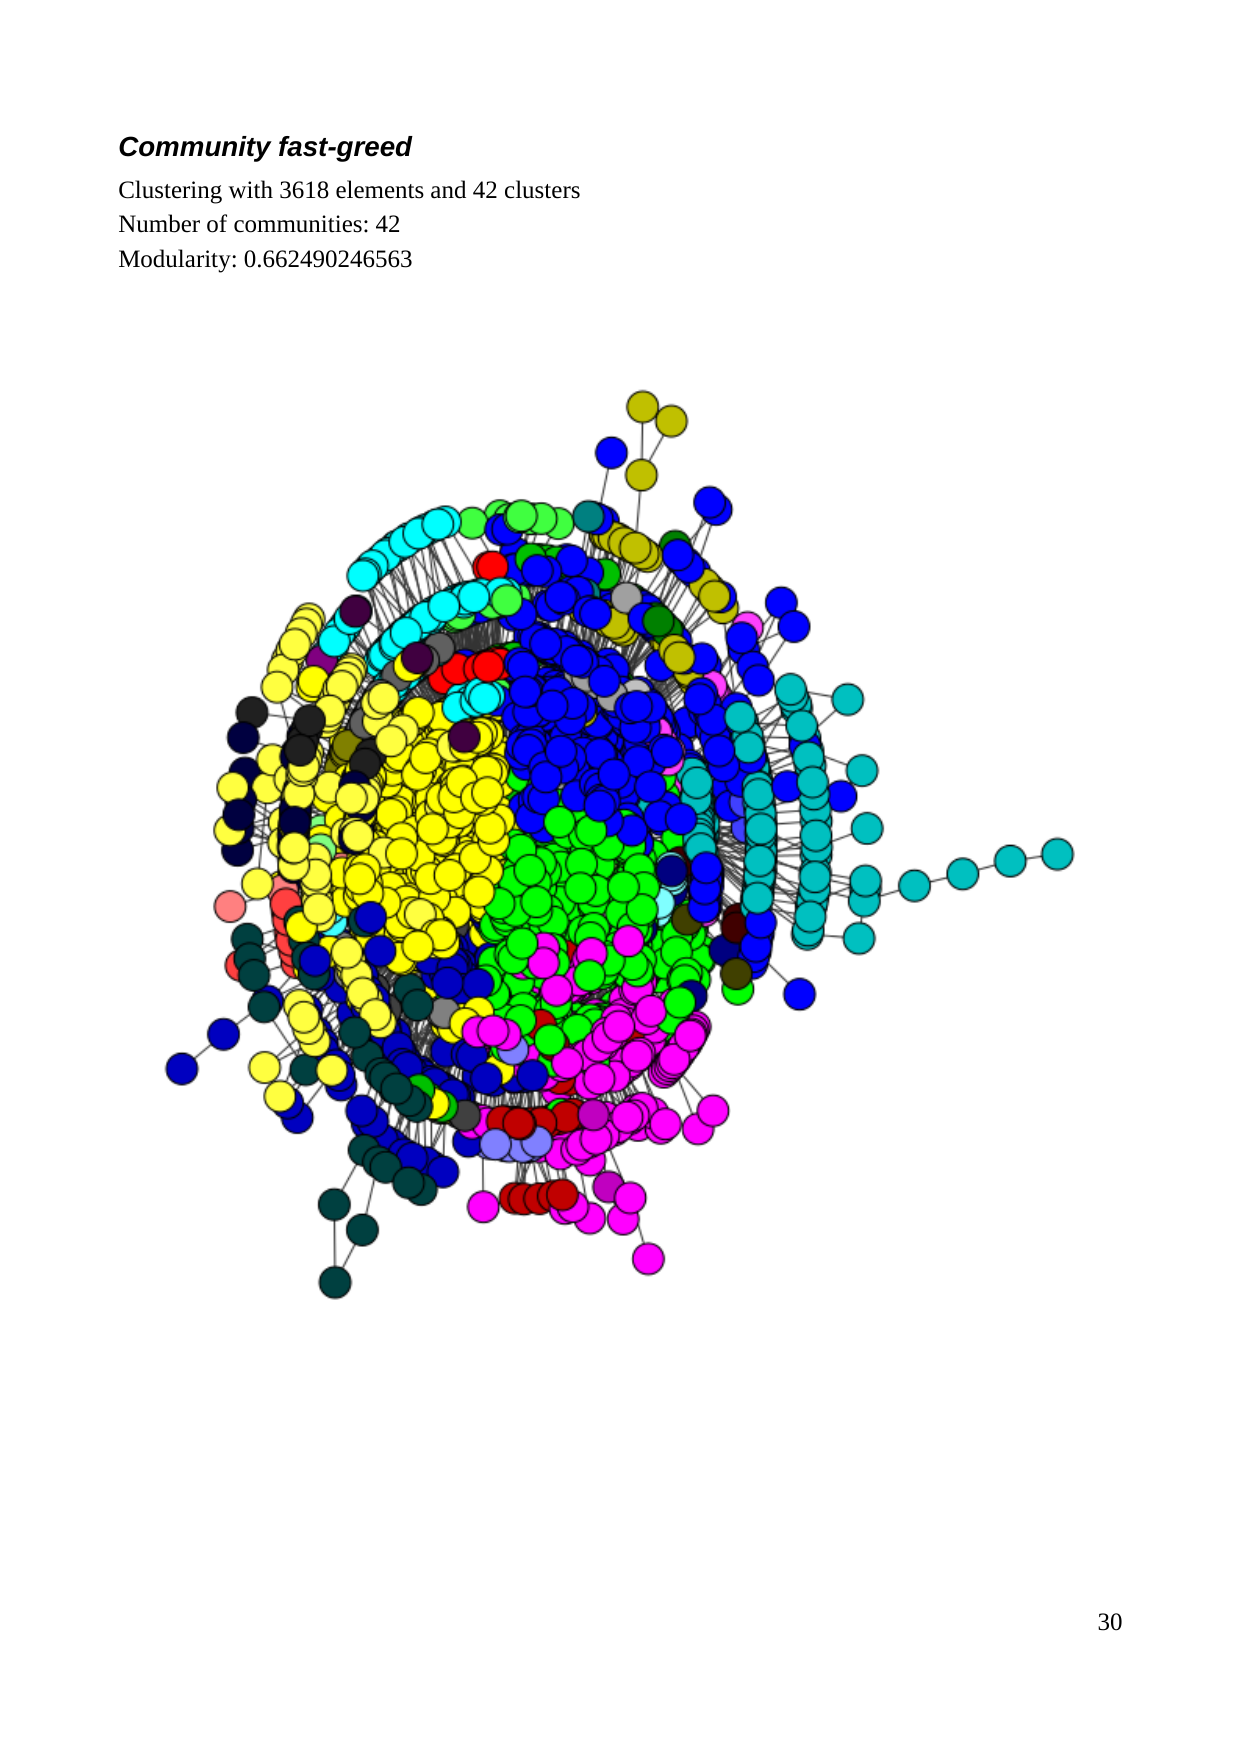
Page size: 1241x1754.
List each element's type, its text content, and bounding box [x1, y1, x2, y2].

picture [151, 376, 1089, 1314]
text Clustering with 3618 elements and 42 clusters Number of communities: 42 Modularity: 0.662490246563 [118, 175, 1122, 307]
subtitle Community fast-greed [118, 131, 1122, 162]
